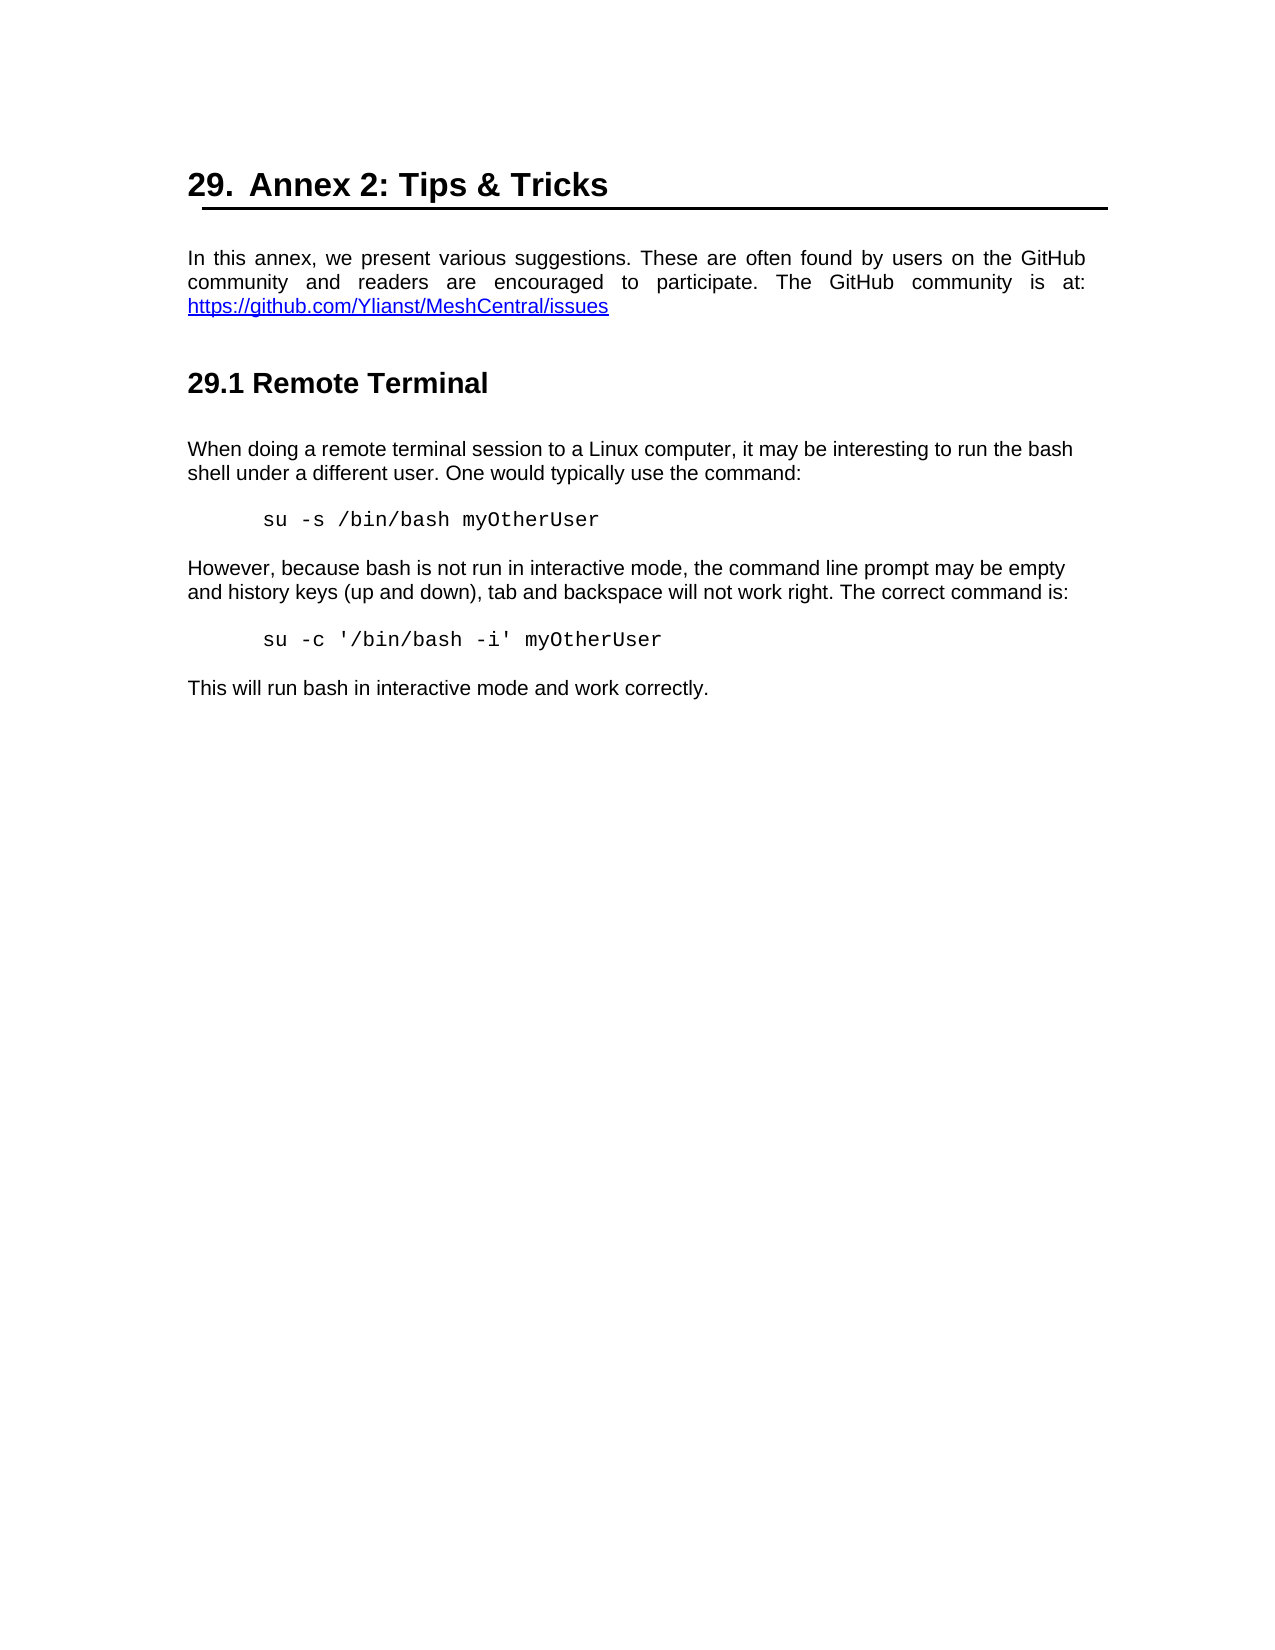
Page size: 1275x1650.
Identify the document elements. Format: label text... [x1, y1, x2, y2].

text However, because bash is not run in interactive mode, the command line prompt may be empty and history keys (up and down), tab and backspace will not work right. The correct command is: [187, 556, 1083, 604]
text su -c '/bin/bash -i' myOtherUser [262, 629, 1179, 652]
text In this annex, we present various suggestions. These are often found by users on the GitHub community and readers are encouraged to participate. The GitHub community is at: https://github.com/Ylianst/MeshCentral/issues [187, 246, 1087, 317]
text su -s /bin/bash myOtherUser [262, 509, 1179, 533]
text When doing a remote terminal session to a Linux computer, it may be interesting to run the bash shell under a different user. One would typically use the command: [187, 437, 1083, 484]
subtitle Annex 2: Tips & Tricks [187, 166, 1179, 204]
subtitle 29.1 Remote Terminal [187, 367, 1179, 400]
text This will run bash in interactive mode and work correctly. [187, 676, 1179, 699]
